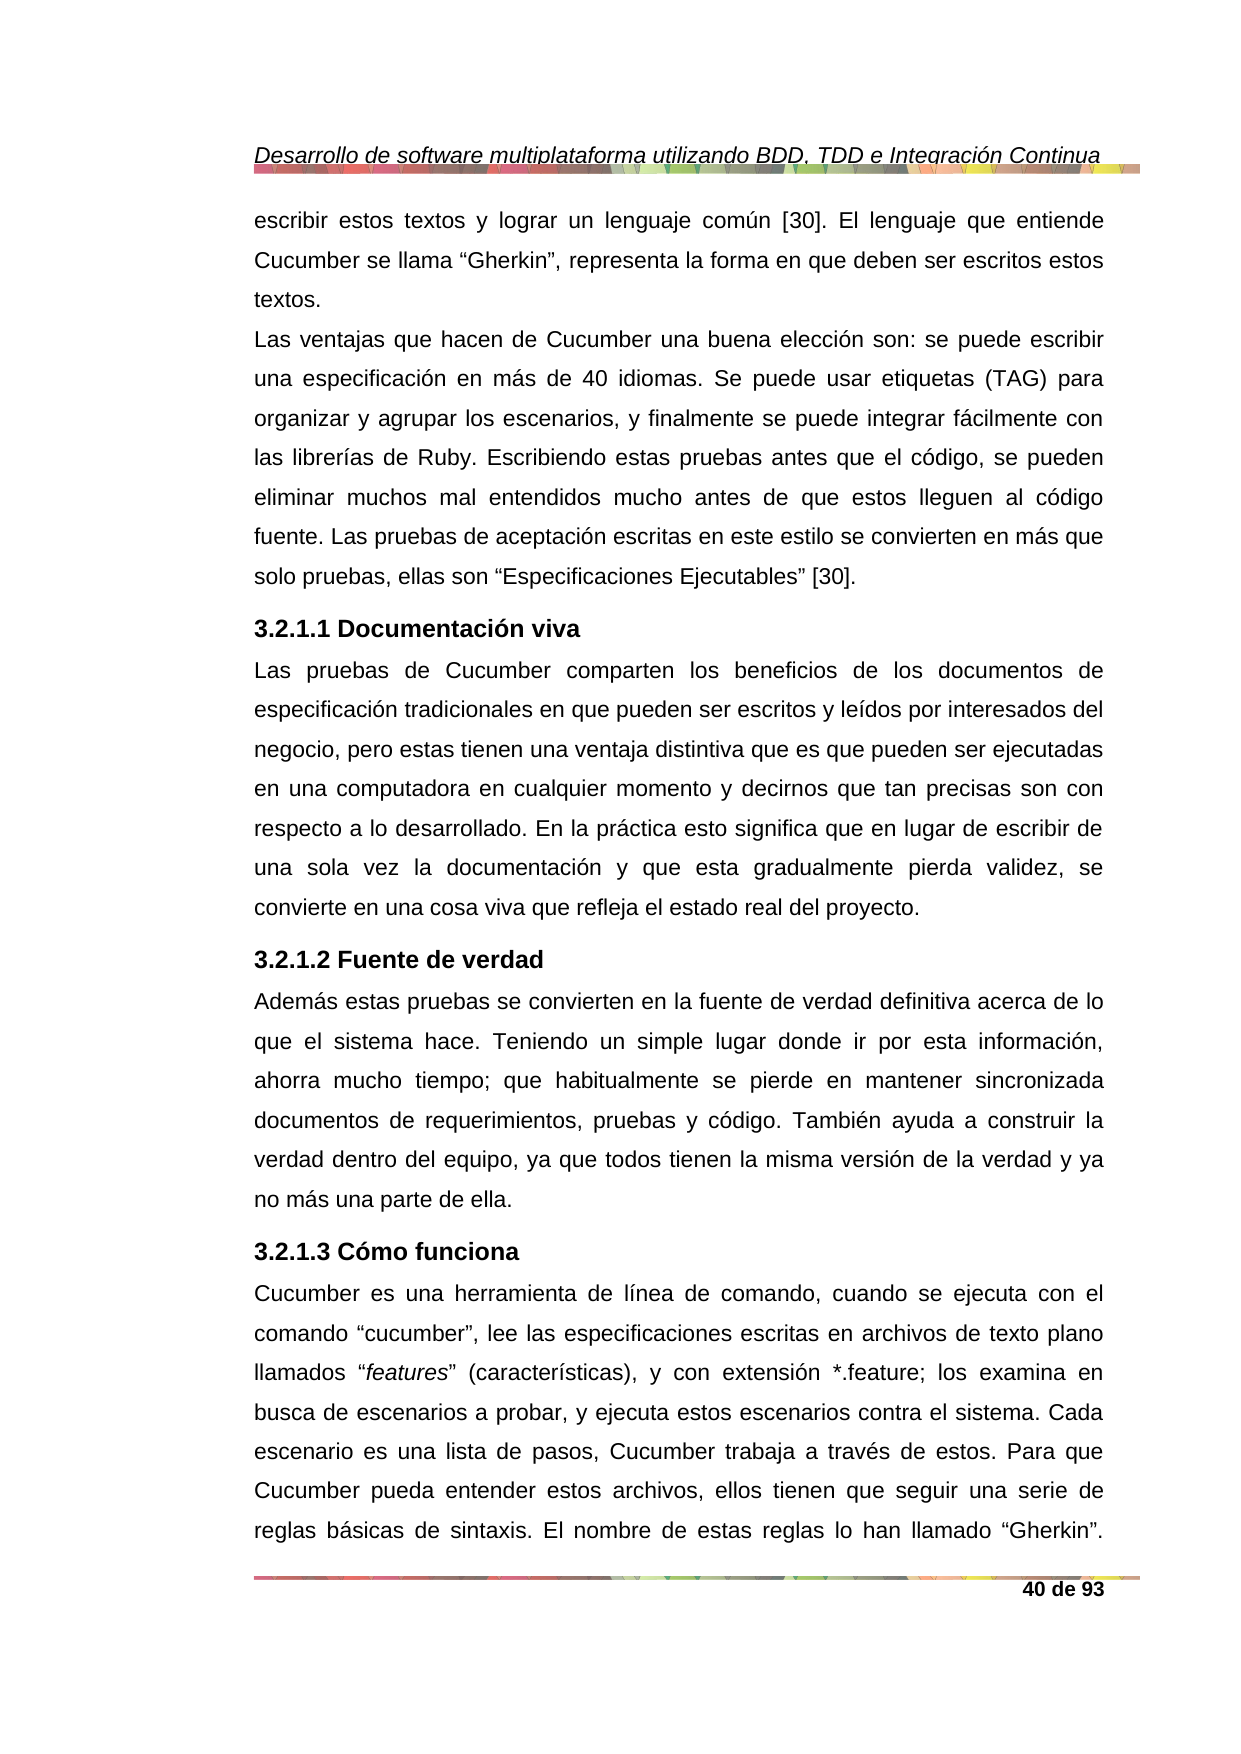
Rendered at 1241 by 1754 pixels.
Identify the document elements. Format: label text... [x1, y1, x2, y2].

text Cucumber es una herramienta de línea de comando, cuando se ejecuta con el comando “cucumber”, lee las especificaciones escritas en archivos de texto plano llamados “features” (características), y con extensión *.feature; los examina en busca de escenarios a probar, y ejecuta estos escenarios contra el sistema. Cada escenario es una lista de pasos, Cucumber trabaja a través de estos. Para que Cucumber pueda entender estos archivos, ellos tienen que seguir una serie de reglas básicas de sintaxis. El nombre de estas reglas lo han llamado “Gherkin”. [254, 1280, 1104, 1543]
text 3.2.1.2 Fuente de verdad [254, 945, 1104, 974]
text Las ventajas que hacen de Cucumber una buena elección son: se puede escribir una especificación en más de 40 idiomas. Se puede usar etiquetas (TAG) para organizar y agrupar los escenarios, y finalmente se puede integrar fácilmente con las librerías de Ruby. Escribiendo estas pruebas antes que el código, se pueden eliminar muchos mal entendidos mucho antes de que estos lleguen al código fuente. Las pruebas de aceptación escritas en este estilo se convierten en más que solo pruebas, ellas son “Especificaciones Ejecutables” [30]. [254, 326, 1104, 589]
text escribir estos textos y lograr un lenguaje común [30]. El lenguaje que entiende Cucumber se llama “Gherkin”, representa la forma en que deben ser escritos estos textos. [254, 207, 1104, 313]
text Además estas pruebas se convierten en la fuente de verdad definitiva acerca de lo que el sistema hace. Teniendo un simple lugar donde ir por esta información, ahorra mucho tiempo; que habitualmente se pierde en mantener sincronizada documentos de requerimientos, pruebas y código. También ayuda a construir la verdad dentro del equipo, ya que todos tienen la misma versión de la verdad y ya no más una parte de ella. [254, 988, 1104, 1212]
text Las pruebas de Cucumber comparten los beneficios de los documentos de especificación tradicionales en que pueden ser escritos y leídos por interesados del negocio, pero estas tienen una ventaja distintiva que es que pueden ser ejecutadas en una computadora en cualquier momento y decirnos que tan precisas son con respecto a lo desarrollado. En la práctica esto significa que en lugar de escribir de una sola vez la documentación y que esta gradualmente pierda validez, se convierte en una cosa viva que refleja el estado real del proyecto. [254, 657, 1104, 920]
text 3.2.1.3 Cómo funciona [254, 1237, 1104, 1266]
text 3.2.1.1 Documentación viva [254, 614, 1104, 643]
